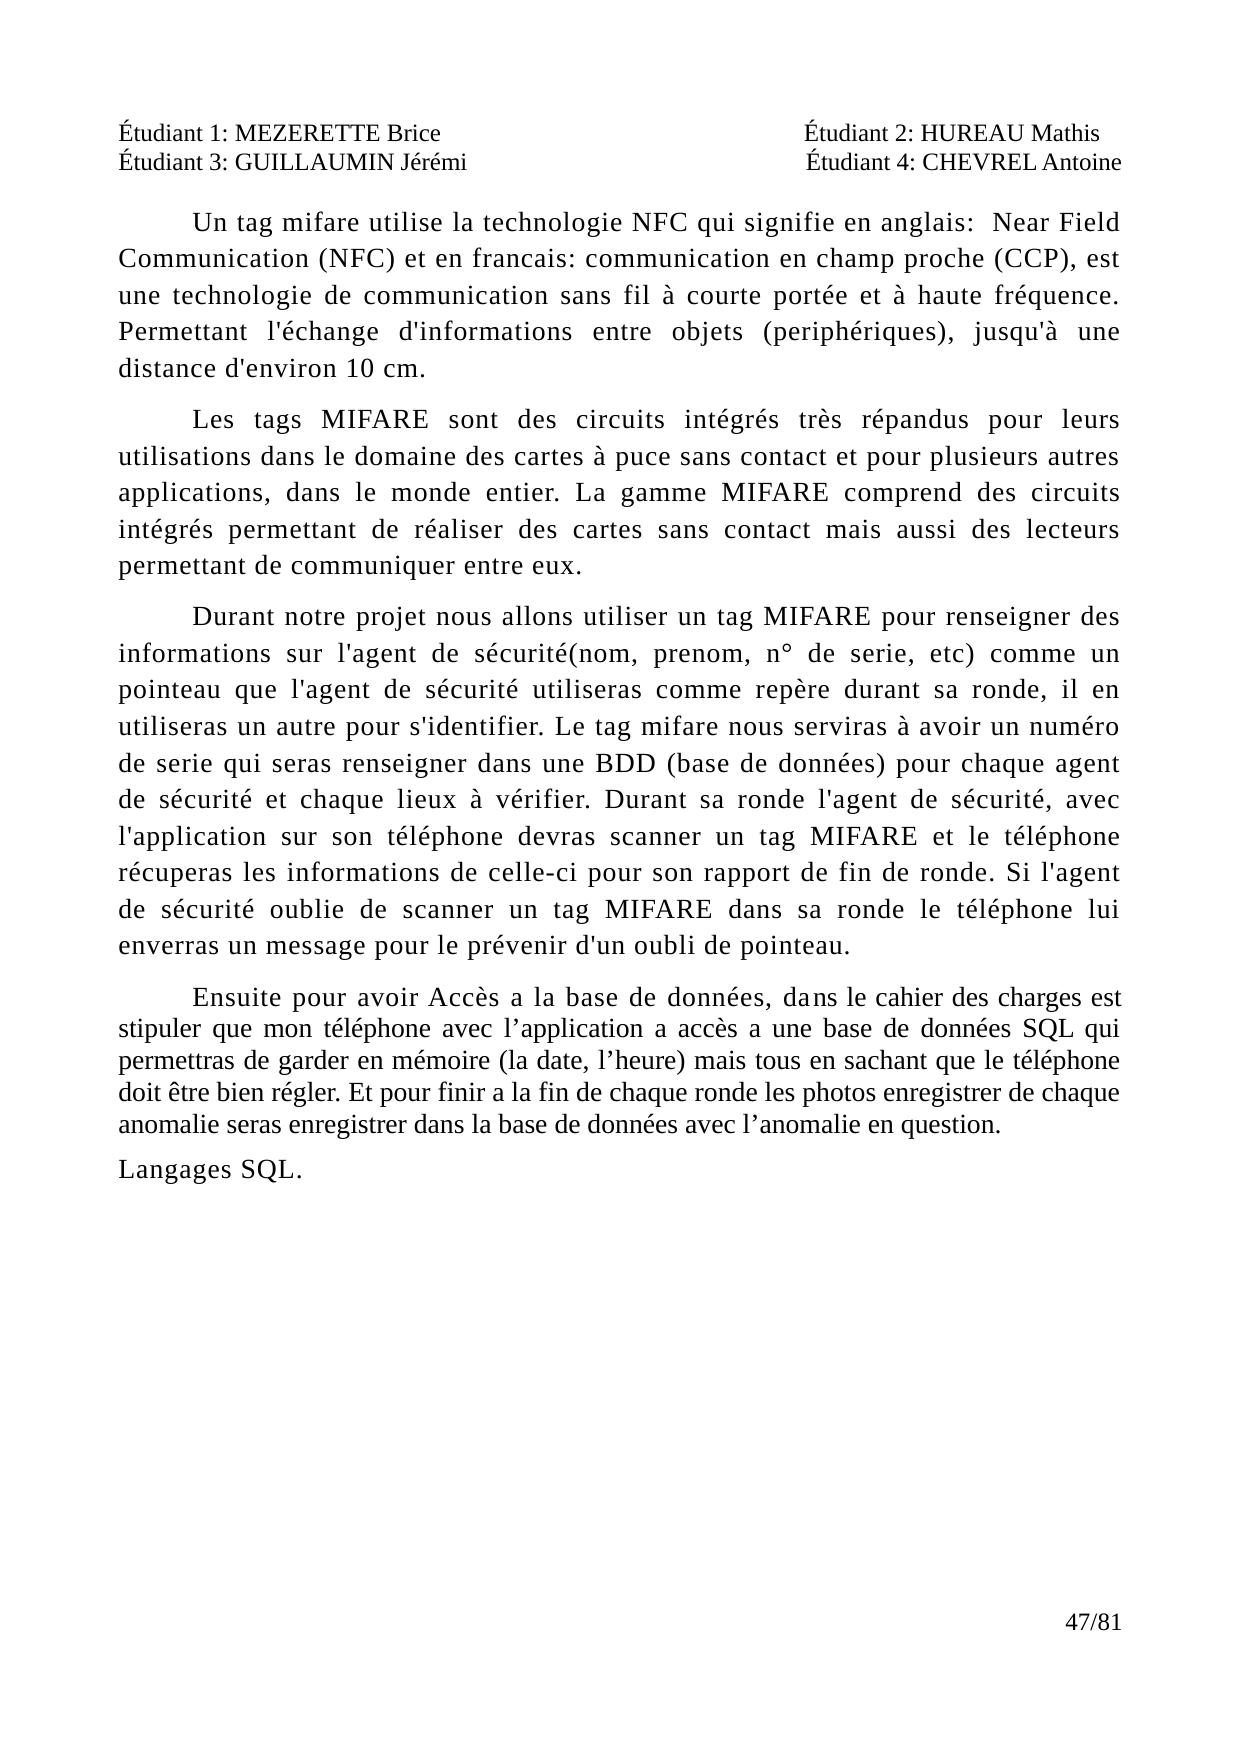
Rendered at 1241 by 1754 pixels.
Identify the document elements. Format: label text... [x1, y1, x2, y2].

text Un tag mifare utilise la technologie NFC qui signifie en anglais: Near Field Communication (NFC) et en francais: communication en champ proche (CCP), est une technologie de communication sans fil à courte portée et à haute fréquence. Permettant l'échange d'informations entre objets (periphériques), jusqu'à une distance d'environ 10 cm. [118, 205, 1122, 383]
text Ensuite pour avoir Accès a la base de données, dans le cahier des charges est stipuler que mon téléphone avec l’application a accès a une base de données SQL qui permettras de garder en mémoire (la date, l’heure) mais tous en sachant que le téléphone doit être bien régler. Et pour finir a la fin de chaque ronde les photos enregistrer de chaque anomalie seras enregistrer dans la base de données avec l’anomalie en question. [118, 980, 1122, 1139]
text Langages SQL. [118, 1152, 1122, 1184]
text Les tags MIFARE sont des circuits intégrés très répandus pour leurs utilisations dans le domaine des cartes à puce sans contact et pour plusieurs autres applications, dans le monde entier. La gamme MIFARE comprend des circuits intégrés permettant de réaliser des cartes sans contact mais aussi des lecteurs permettant de communiquer entre eux. [118, 402, 1122, 581]
text Durant notre projet nous allons utiliser un tag MIFARE pour renseigner des informations sur l'agent de sécurité(nom, prenom, n° de serie, etc) comme un pointeau que l'agent de sécurité utiliseras comme repère durant sa ronde, il en utiliseras un autre pour s'identifier. Le tag mifare nous serviras à avoir un numéro de serie qui seras renseigner dans une BDD (base de données) pour chaque agent de sécurité et chaque lieux à vérifier. Durant sa ronde l'agent de sécurité, avec l'application sur son téléphone devras scanner un tag MIFARE et le téléphone récuperas les informations de celle-ci pour son rapport de fin de ronde. Si l'agent de sécurité oublie de scanner un tag MIFARE dans sa ronde le téléphone lui enverras un message pour le prévenir d'un oubli de pointeau. [118, 600, 1122, 961]
